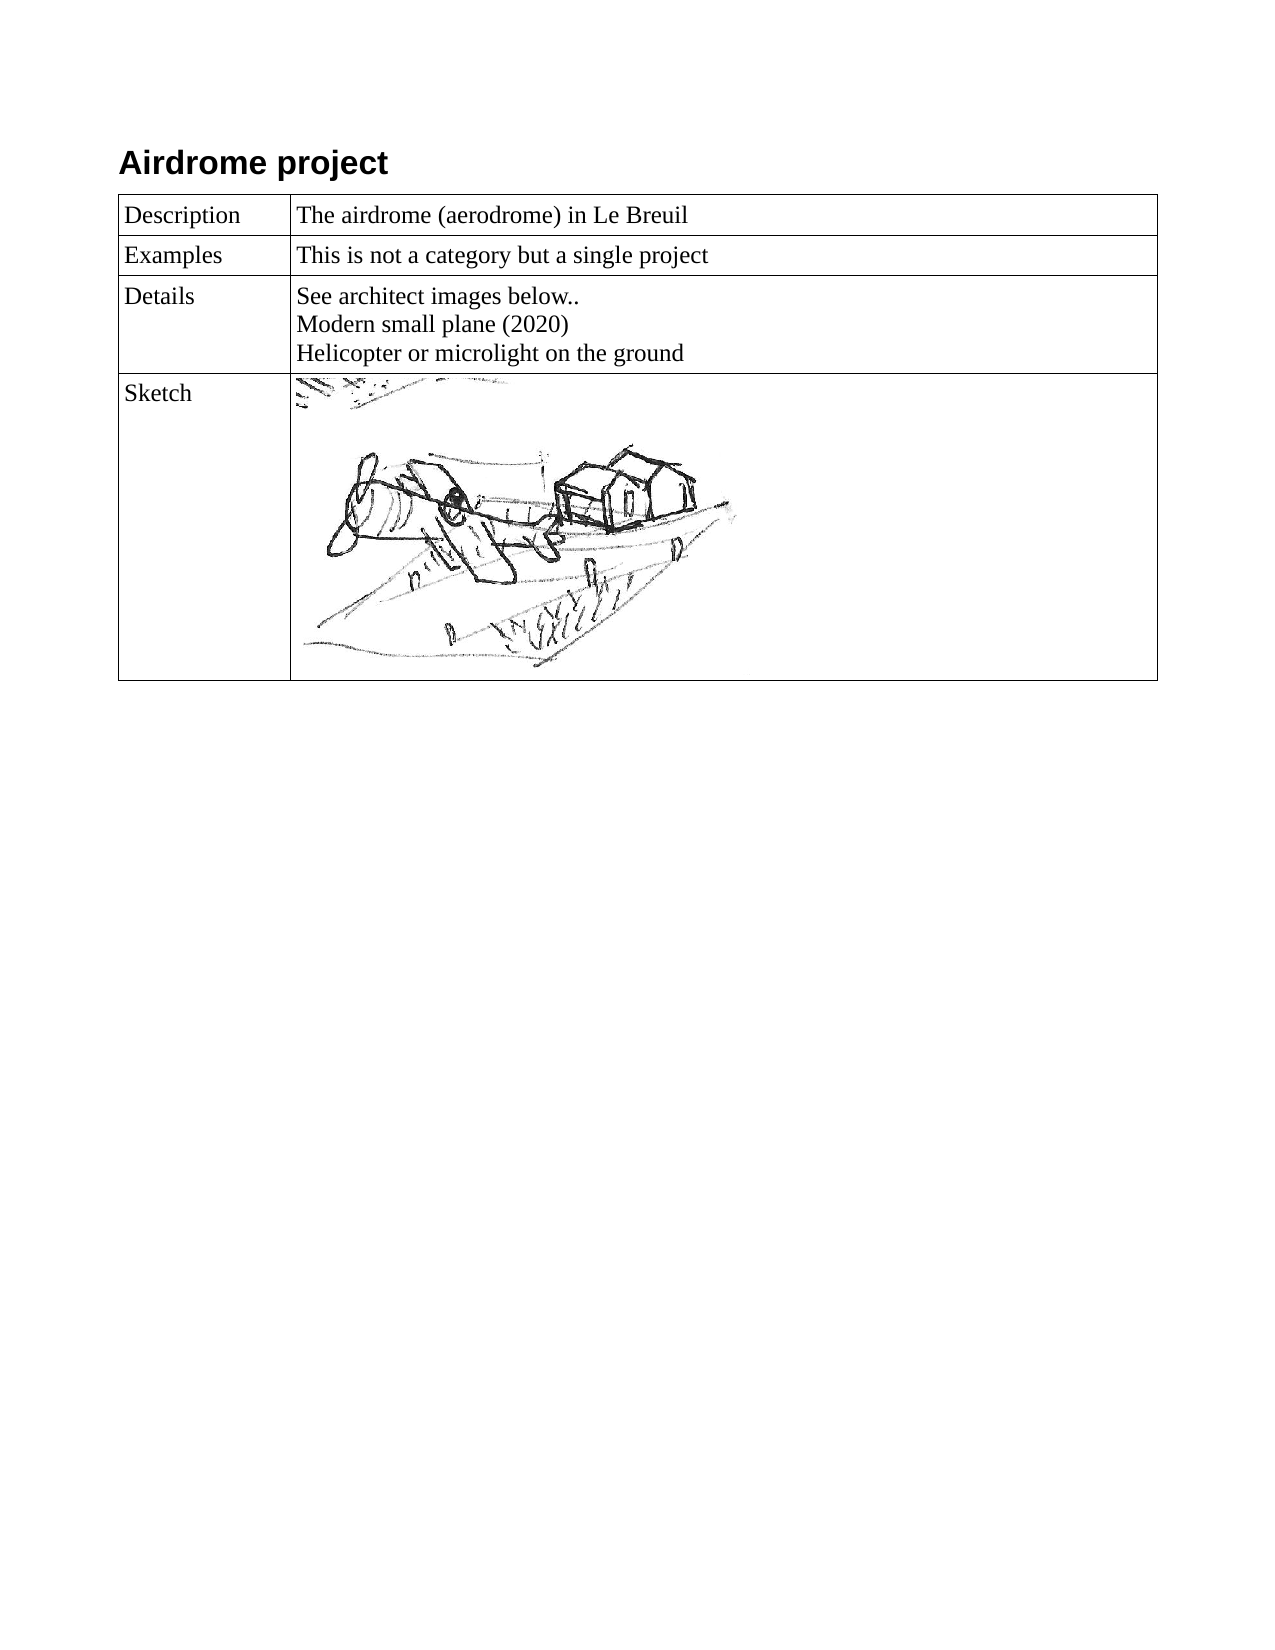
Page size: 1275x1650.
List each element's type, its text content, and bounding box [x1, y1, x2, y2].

table_cell See architect images below.. Modern small plane (2020) Helicopter or microlight on the ground [291, 276, 1157, 373]
table_cell Details [119, 276, 290, 373]
table_cell [291, 374, 1157, 680]
table_header Description [119, 195, 290, 234]
table_cell Sketch [119, 374, 290, 680]
table_cell This is not a category but a single project [291, 236, 1157, 275]
picture [296, 378, 750, 675]
subtitle Airdrome project [118, 143, 1157, 182]
table_header The airdrome (aerodrome) in Le Breuil [291, 195, 1157, 234]
table_cell Examples [119, 236, 290, 275]
